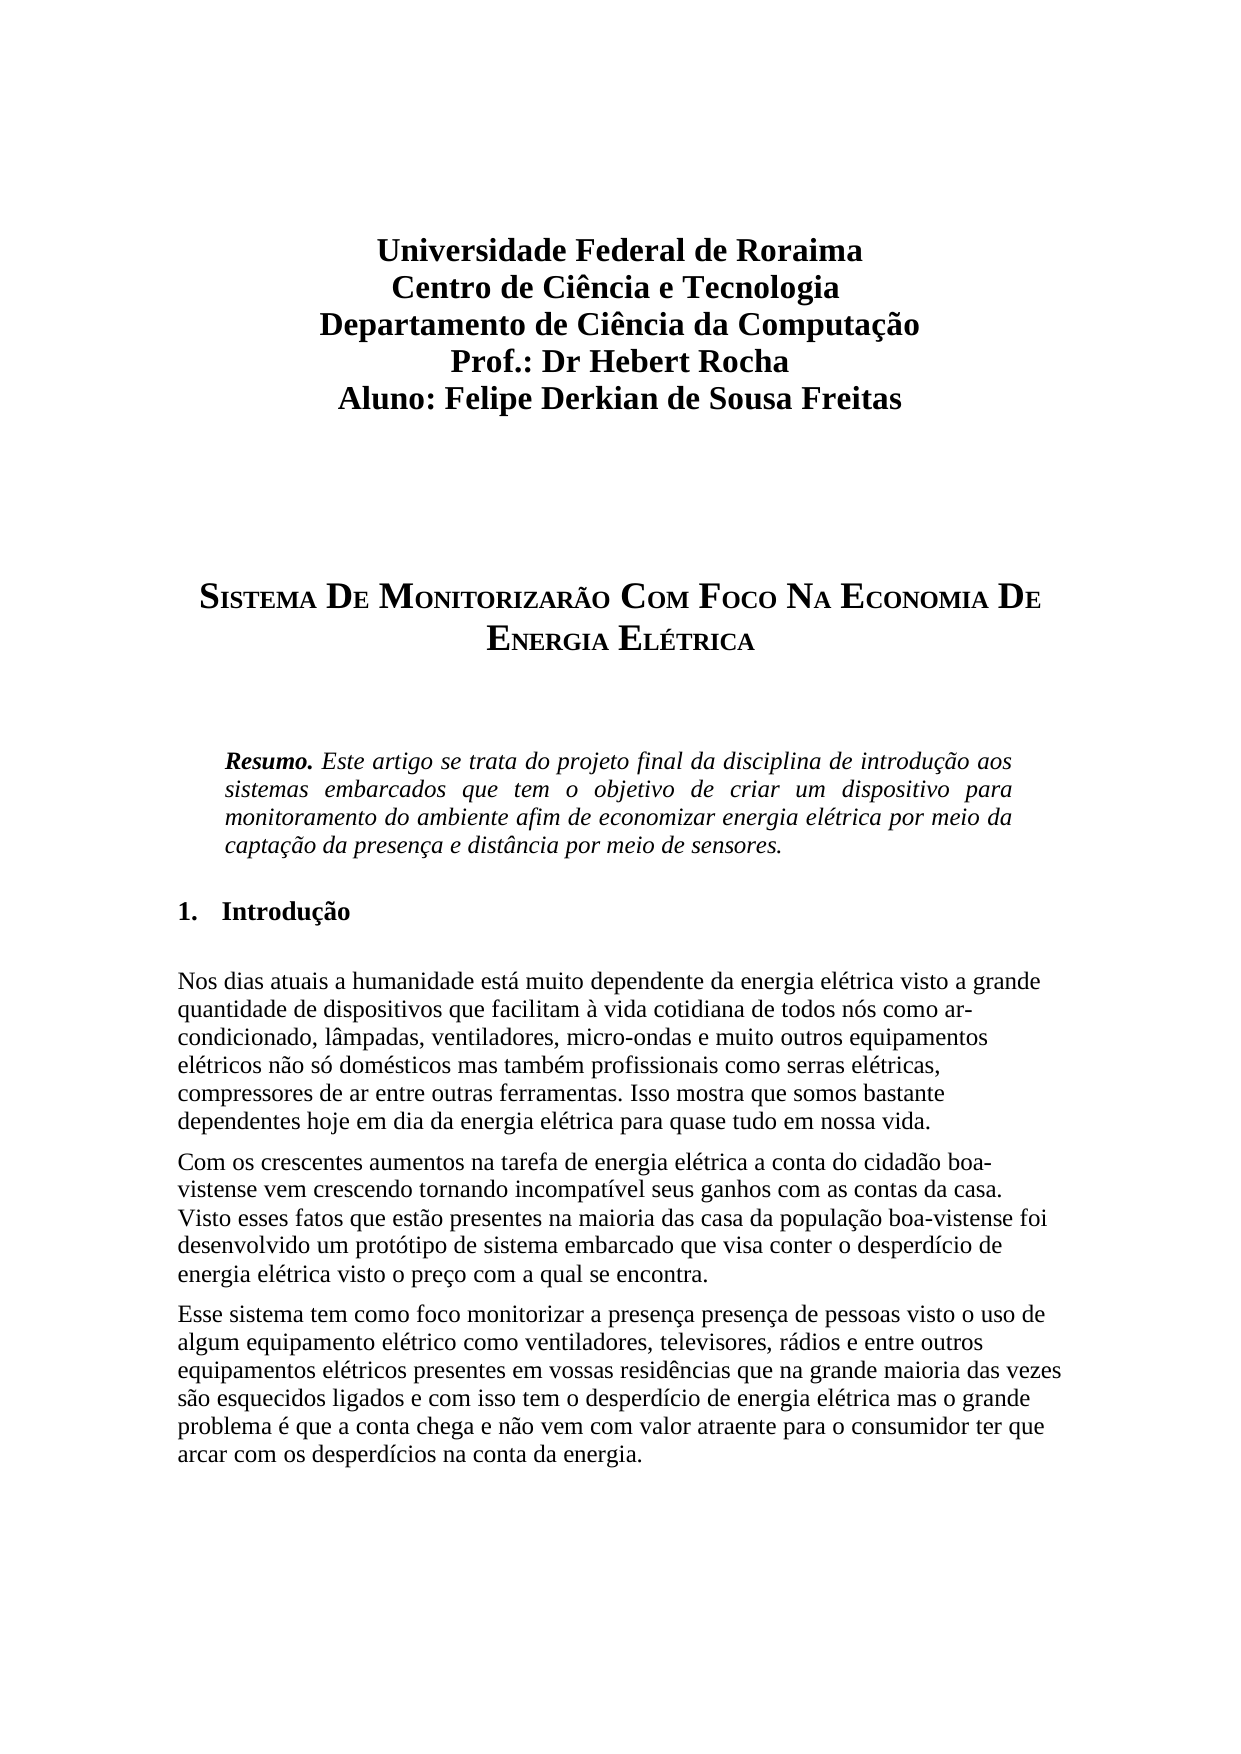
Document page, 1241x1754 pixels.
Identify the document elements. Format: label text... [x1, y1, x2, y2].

title Universidade Federal de Roraima Centro de Ciência e Tecnologia Departamento de Ciência da Computação Prof.: Dr Hebert Rocha Aluno: Felipe Derkian de Sousa Freitas [177, 231, 1063, 416]
title Sistema De Monitorizarão Com Foco Na Economia De Energia Elétrica [177, 575, 1063, 658]
text Resumo. Este artigo se trata do projeto final da disciplina de introdução aos sistemas embarcados que tem o objetivo de criar um dispositivo para monitoramento do ambiente afim de economizar energia elétrica por meio da captação da presença e distância por meio de sensores. [224, 747, 1016, 859]
title Introdução [177, 896, 1063, 926]
text Com os crescentes aumentos na tarefa de energia elétrica a conta do cidadão boa-vistense vem crescendo tornando incompatível seus ganhos com as contas da casa. Visto esses fatos que estão presentes na maioria das casa da população boa-vistense foi desenvolvido um protótipo de sistema embarcado que visa conter o desperdício de energia elétrica visto o preço com a qual se encontra. [177, 1147, 1063, 1287]
text Esse sistema tem como foco monitorizar a presença presença de pessoas visto o uso de algum equipamento elétrico como ventiladores, televisores, rádios e entre outros equipamentos elétricos presentes em vossas residências que na grande maioria das vezes são esquecidos ligados e com isso tem o desperdício de energia elétrica mas o grande problema é que a conta chega e não vem com valor atraente para o consumidor ter que arcar com os desperdícios na conta da energia. [177, 1300, 1063, 1468]
text Nos dias atuais a humanidade está muito dependente da energia elétrica visto a grande quantidade de dispositivos que facilitam à vida cotidiana de todos nós como ar-condicionado, lâmpadas, ventiladores, micro-ondas e muito outros equipamentos elétricos não só domésticos mas também profissionais como serras elétricas, compressores de ar entre outras ferramentas. Isso mostra que somos bastante dependentes hoje em dia da energia elétrica para quase tudo em nossa vida. [177, 967, 1063, 1135]
